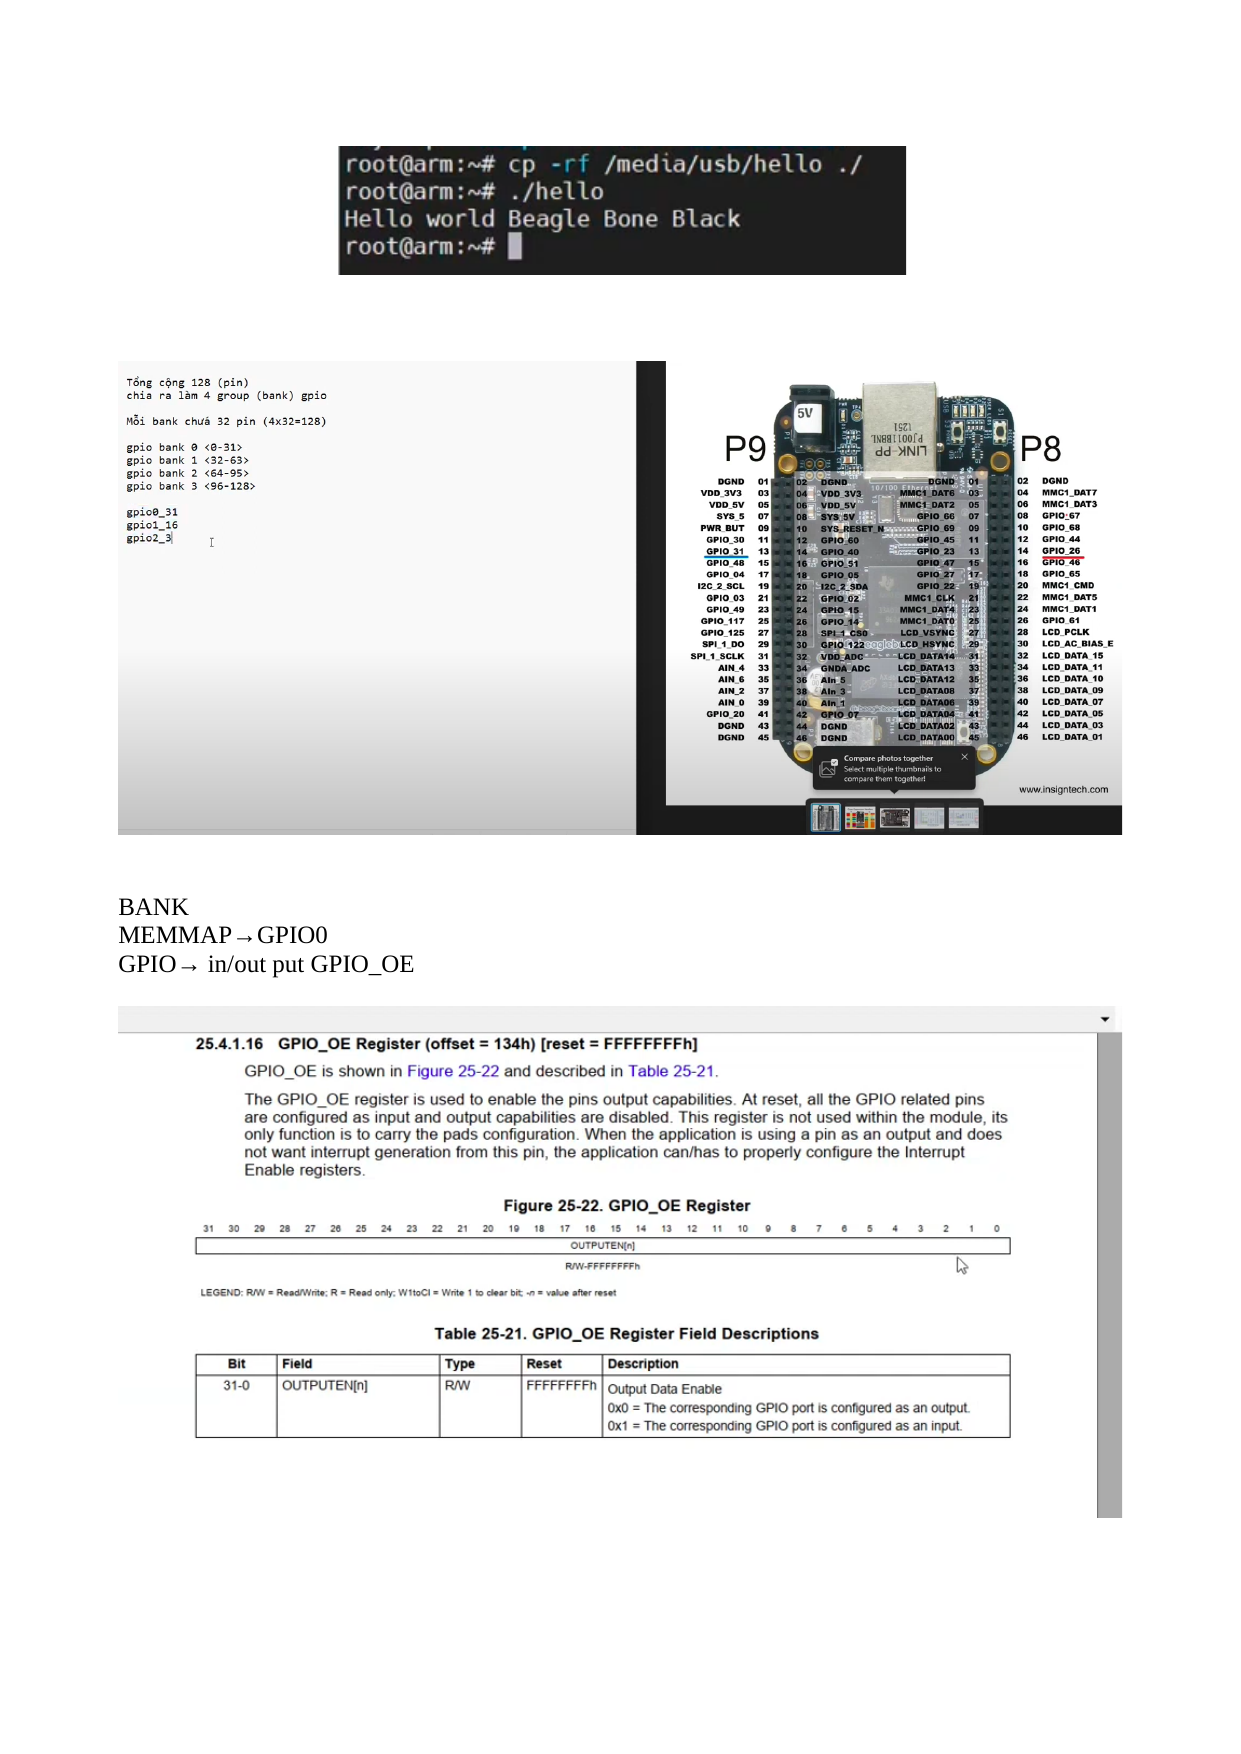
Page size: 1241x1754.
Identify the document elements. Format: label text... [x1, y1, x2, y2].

picture [118, 1006, 1123, 1518]
picture [334, 146, 907, 275]
text GPIO→ in/out put GPIO_OE [118, 949, 1122, 978]
text BANK [118, 892, 1122, 920]
text MEMMAP→GPIO0 [118, 920, 1122, 949]
picture [118, 361, 1123, 835]
